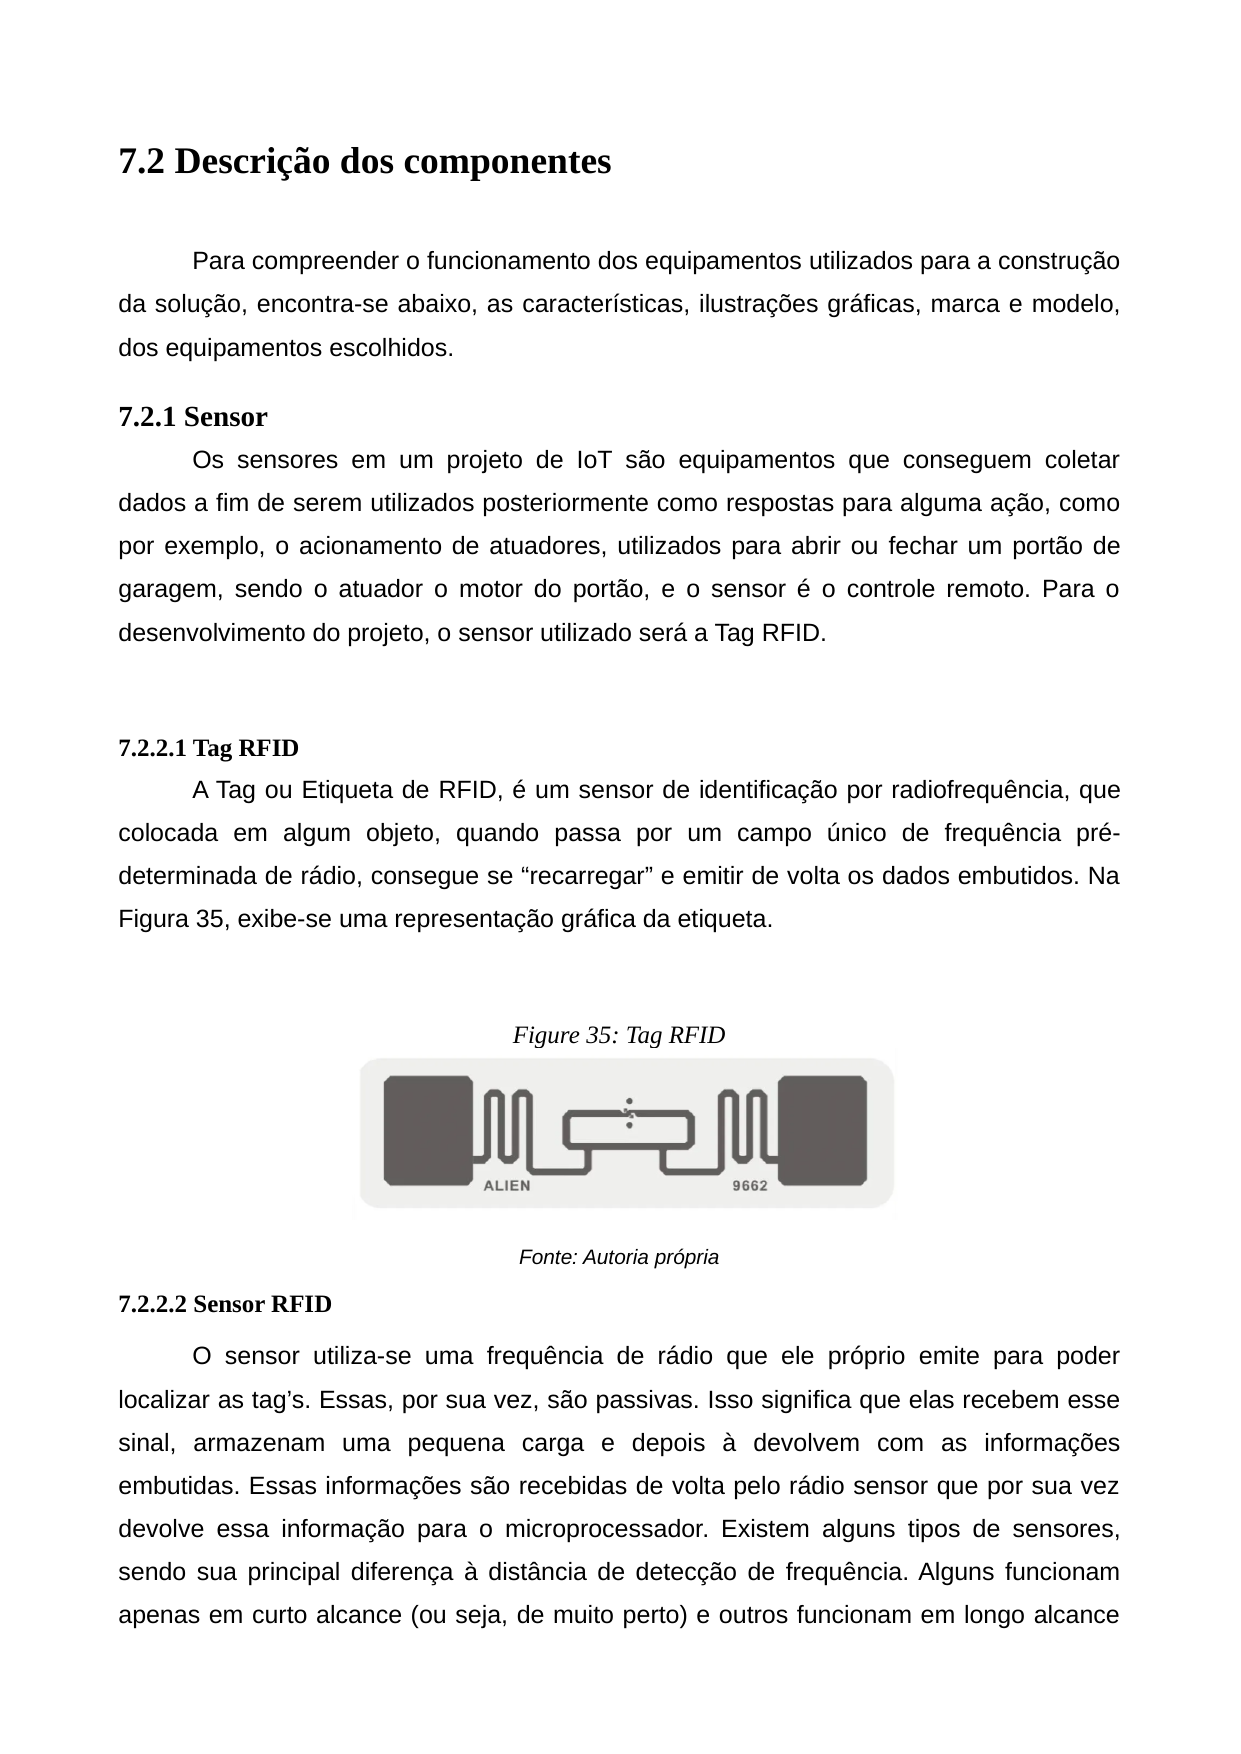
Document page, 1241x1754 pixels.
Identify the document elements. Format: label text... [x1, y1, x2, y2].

text Fonte: Autoria própria [118, 1008, 1122, 1269]
text Os sensores em um projeto de IoT são equipamentos que conseguem coletar dados a fim de serem utilizados posteriormente como respostas para alguma ação, como por exemplo, o acionamento de atuadores, utilizados para abrir ou fechar um portão de garagem, sendo o atuador o motor do portão, e o sensor é o controle remoto. Para o desenvolvimento do projeto, o sensor utilizado será a Tag RFID. [118, 445, 1122, 646]
text O sensor utiliza-se uma frequência de rádio que ele próprio emite para poder localizar as tag’s. Essas, por sua vez, são passivas. Isso significa que elas recebem esse sinal, armazenam uma pequena carga e depois à devolvem com as informações embutidas. Essas informações são recebidas de volta pelo rádio sensor que por sua vez devolve essa informação para o microprocessador. Existem alguns tipos de sensores, sendo sua principal diferença à distância de detecção de frequência. Alguns funcionam apenas em curto alcance (ou seja, de muito perto) e outros funcionam em longo alcance [118, 1341, 1122, 1629]
subtitle 7.2.1 Sensor [118, 399, 1122, 432]
text Para compreender o funcionamento dos equipamentos utilizados para a construção da solução, encontra-se abaixo, as características, ilustrações gráficas, marca e modelo, dos equipamentos escolhidos. [118, 246, 1122, 361]
picture [342, 1048, 898, 1220]
text A Tag ou Etiqueta de RFID, é um sensor de identificação por radiofrequência, que colocada em algum objeto, quando passa por um campo único de frequência pré-determinada de rádio, consegue se “recarregar” e emitir de volta os dados embutidos. Na Figura 35, exibe-se uma representação gráfica da etiqueta. [118, 775, 1122, 933]
subtitle 7.2 Descrição dos componentes [118, 139, 1122, 182]
subtitle 7.2.2.1 Tag RFID [118, 733, 1122, 762]
text 7.2.2.2 Sensor RFID [118, 1289, 1122, 1318]
text Figure 35: Tag RFID [342, 1020, 898, 1048]
